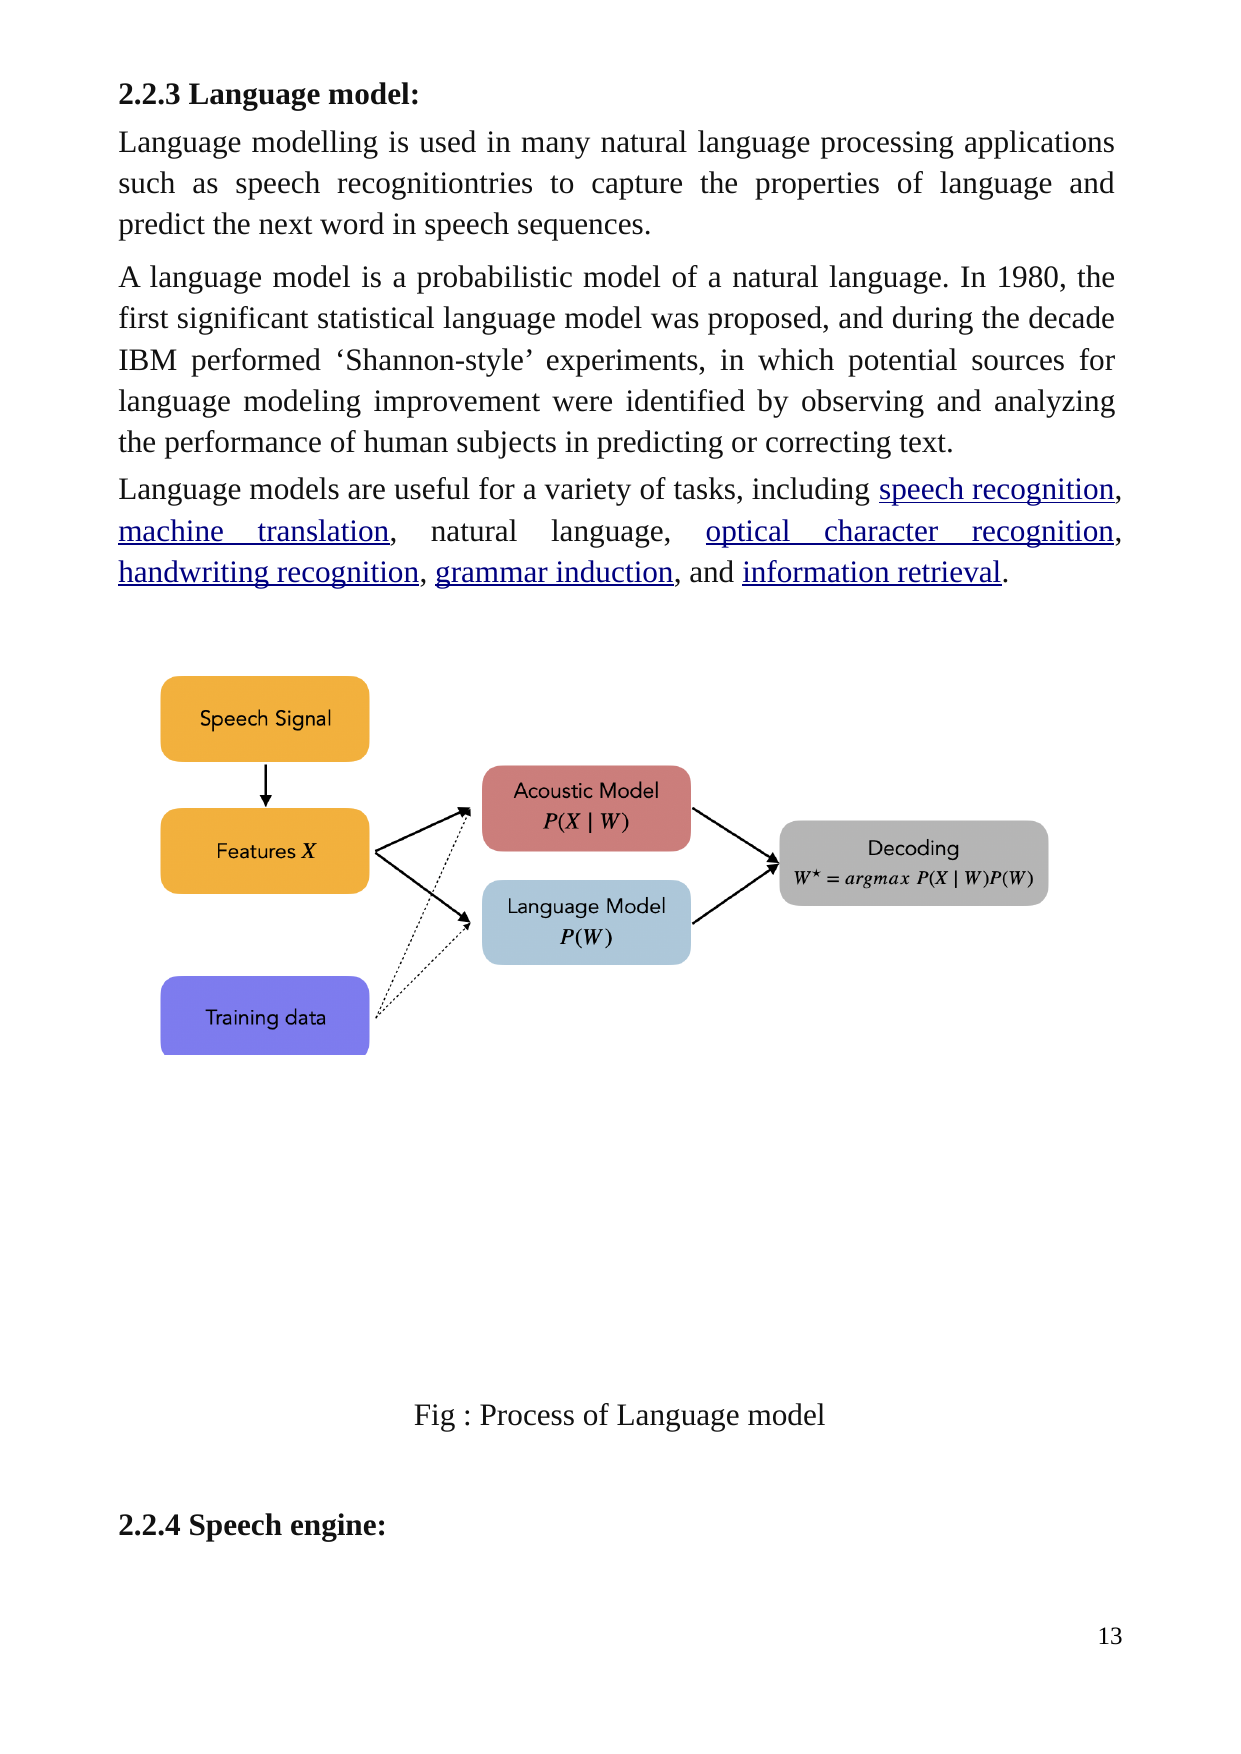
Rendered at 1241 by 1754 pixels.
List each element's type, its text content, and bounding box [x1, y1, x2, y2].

text Fig : Process of Language model [413, 1396, 1122, 1432]
text A language model is a probabilistic model of a natural language. In 1980, the first significant statistical language model was proposed, and during the decade IBM performed ‘Shannon-style’ experiments, in which potential sources for language modeling improvement were identified by observing and analyzing the performance of human subjects in predicting or correcting text. [118, 258, 1116, 459]
text 2.2.4 Speech engine: [118, 1506, 1116, 1542]
text Language modelling is used in many natural language processing applications such as speech recognitiontries to capture the properties of language and predict the next word in speech sequences. [118, 123, 1116, 241]
text 2.2.3 Language model: [118, 75, 1116, 111]
text Language models are useful for a variety of tasks, including speech recognition, machine translation, natural language, optical character recognition, handwriting recognition, grammar induction, and information retrieval. [118, 471, 1122, 589]
